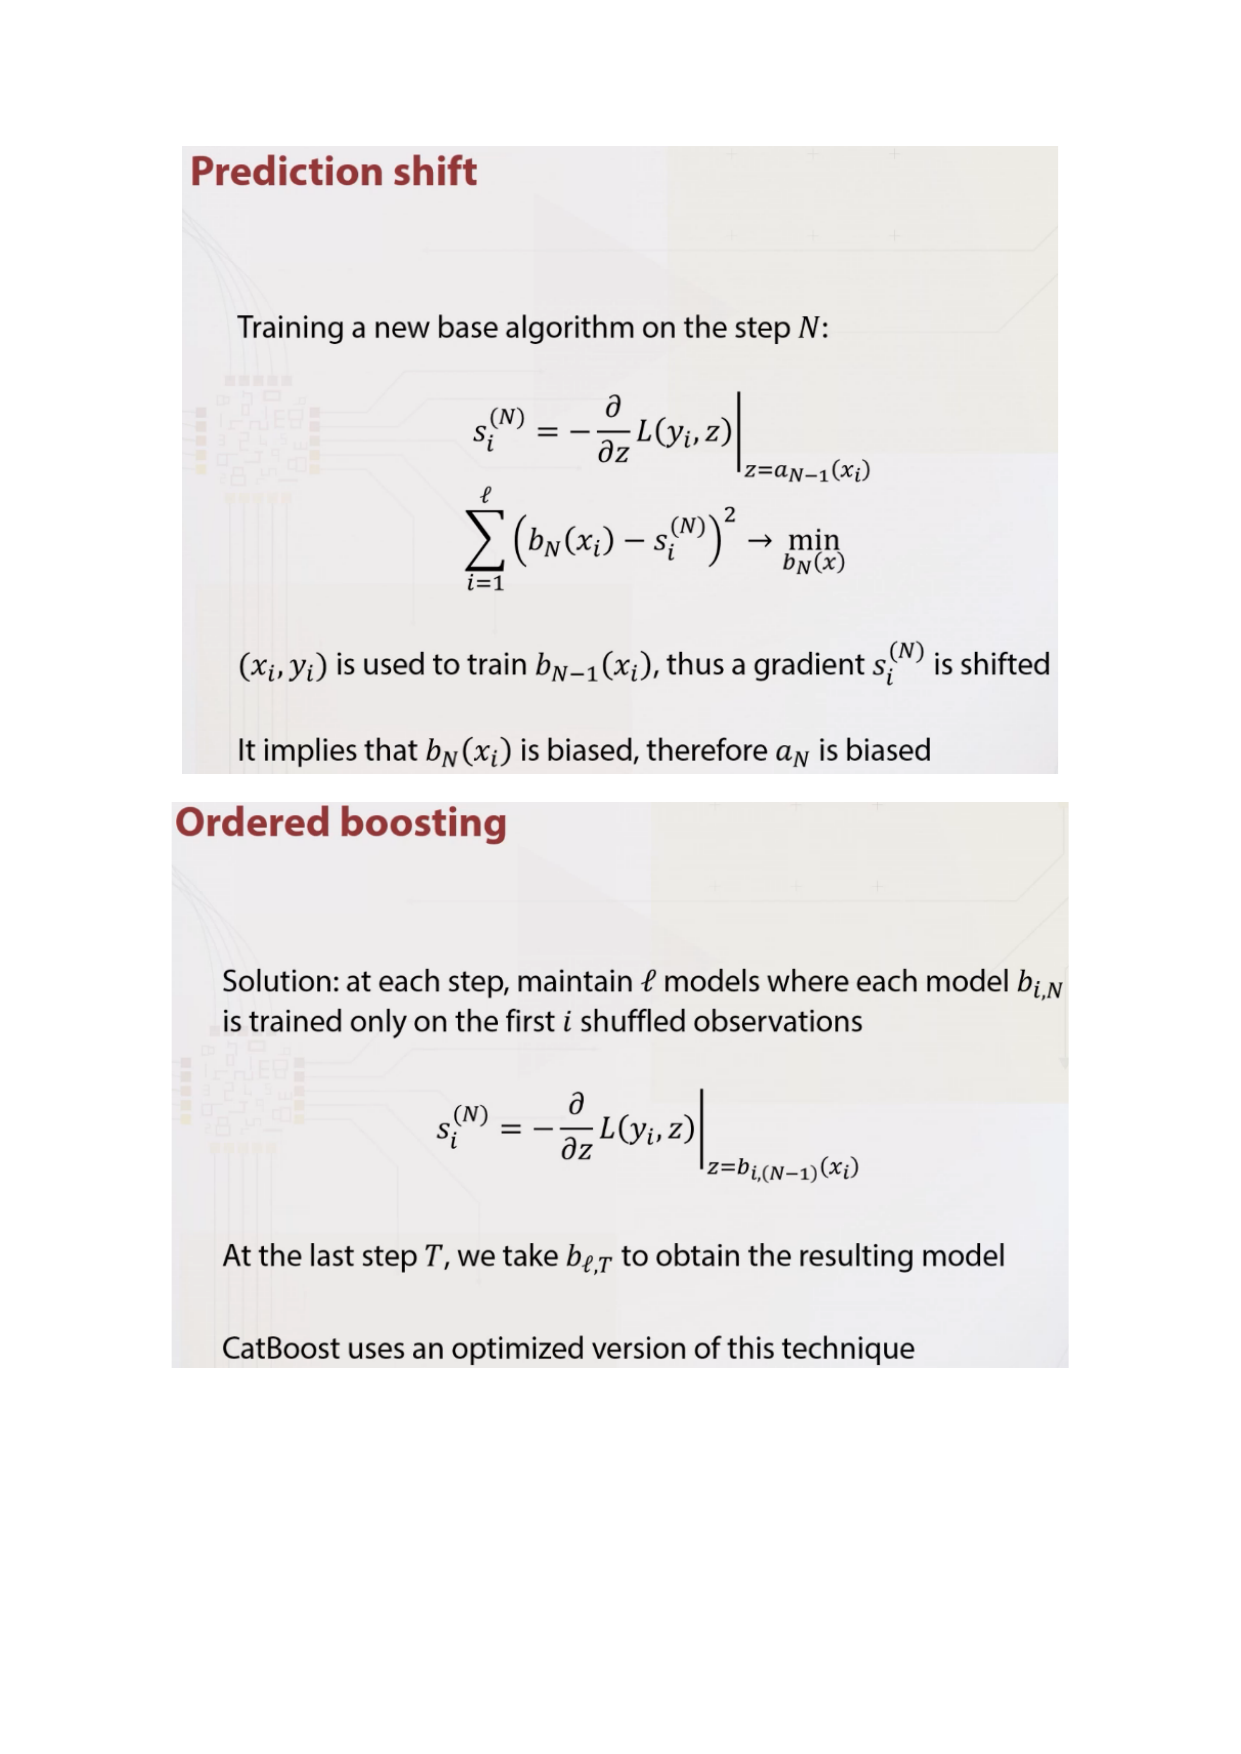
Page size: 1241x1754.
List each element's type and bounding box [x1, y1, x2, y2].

picture [171, 802, 1069, 1368]
picture [182, 146, 1059, 774]
